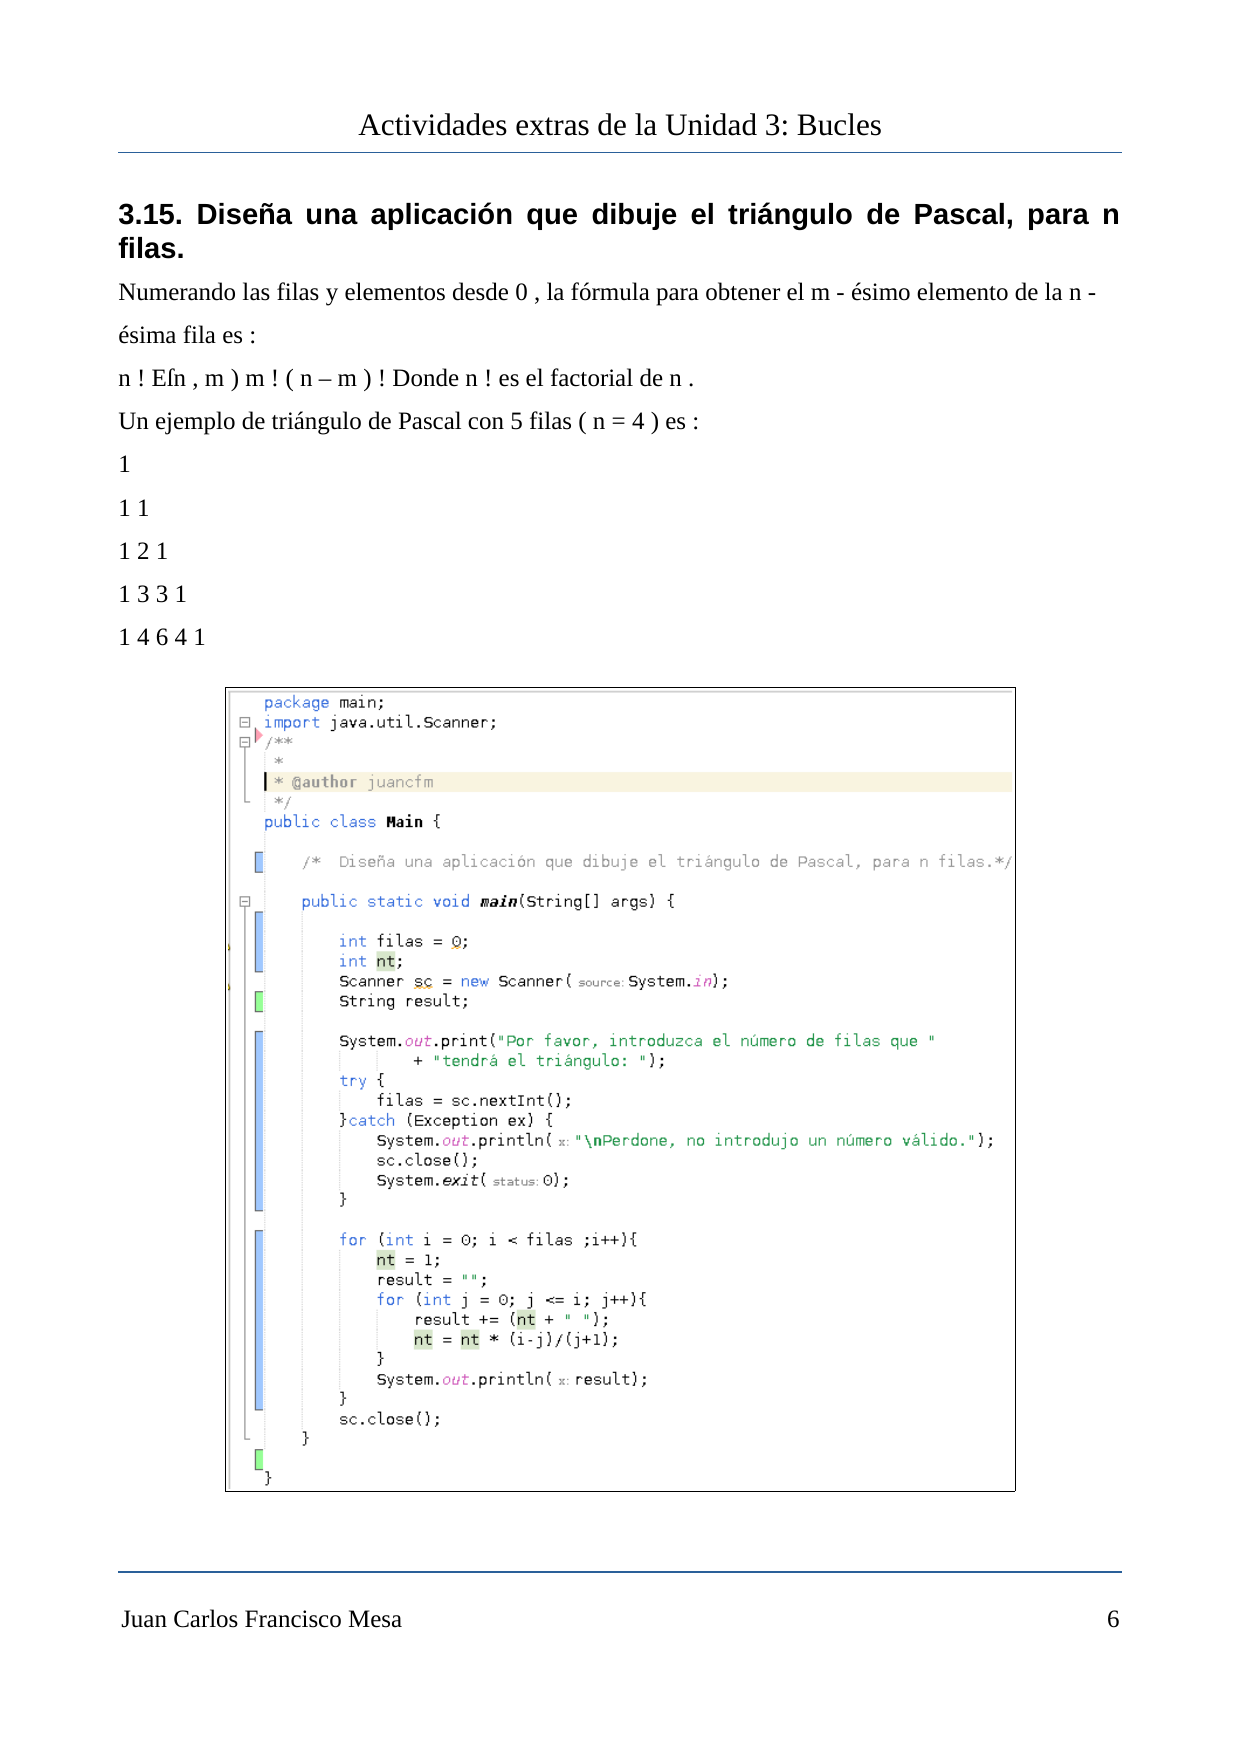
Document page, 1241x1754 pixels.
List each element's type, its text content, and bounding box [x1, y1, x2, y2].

text Numerando las filas y elementos desde 0 , la fórmula para obtener el m - ésimo elemento de la n - ésima fila es : [118, 277, 1122, 349]
picture [228, 690, 1013, 1489]
text 1 4 6 4 1 [118, 622, 1122, 651]
subtitle 3.15. Diseña una aplicación que dibuje el triángulo de Pascal, para n filas. [118, 197, 1122, 264]
text 1 3 3 1 [118, 579, 1122, 608]
text 1 1 [118, 493, 1122, 521]
text 1 2 1 [118, 536, 1122, 564]
text n ! Eſn , m ) m ! ( n – m ) ! Donde n ! es el factorial de n . [118, 363, 1122, 392]
text 1 [118, 449, 1122, 478]
text Un ejemplo de triángulo de Pascal con 5 filas ( n = 4 ) es : [118, 406, 1122, 435]
